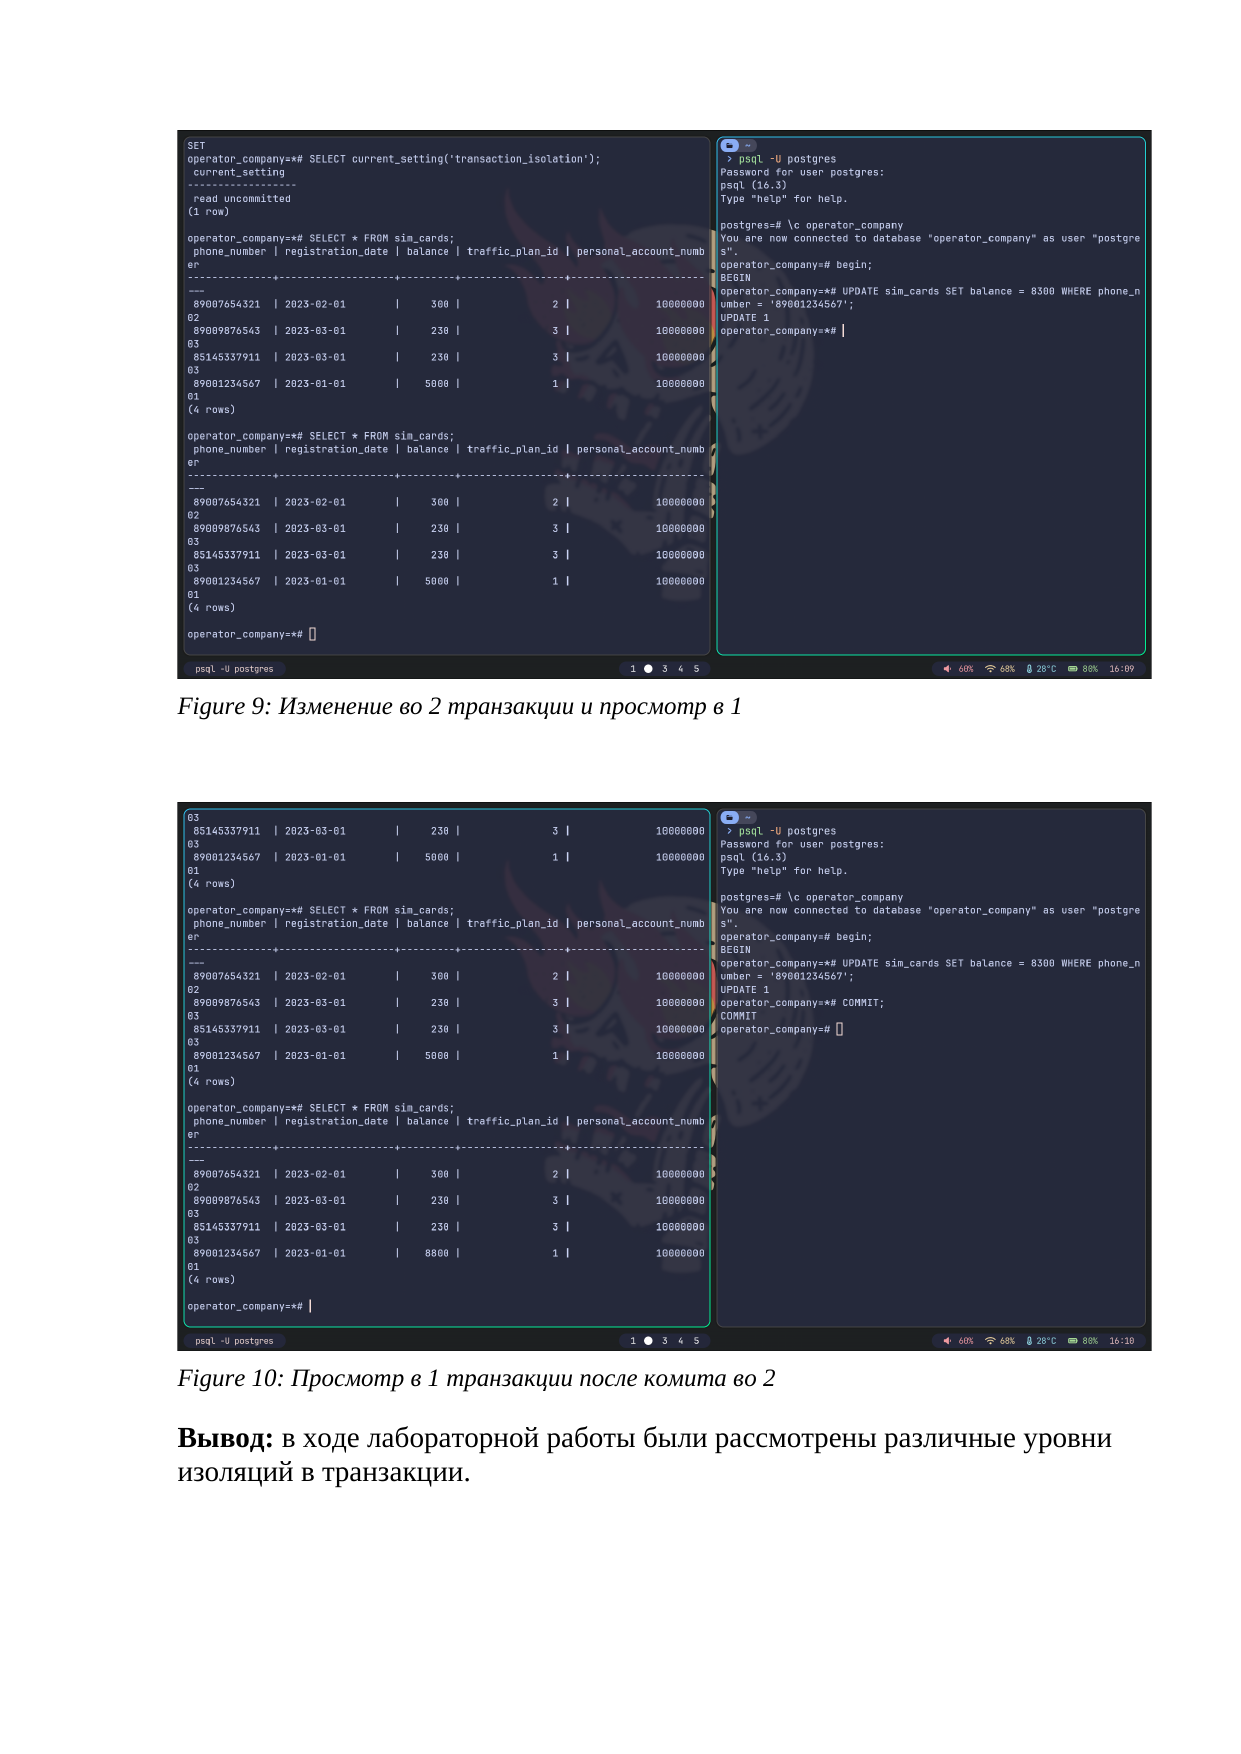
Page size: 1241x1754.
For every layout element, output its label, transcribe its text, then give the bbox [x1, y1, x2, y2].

text Figure 10: Просмотр в 1 транзакции после комита во 2 [177, 1351, 1152, 1392]
picture [177, 130, 1152, 679]
picture [177, 802, 1152, 1351]
text Figure 9: Изменение во 2 транзакции и просмотр в 1 [177, 679, 1152, 720]
text Вывод: в ходе лабораторной работы были рассмотрены различные уровни изоляций в транзакции. [177, 1421, 1152, 1488]
